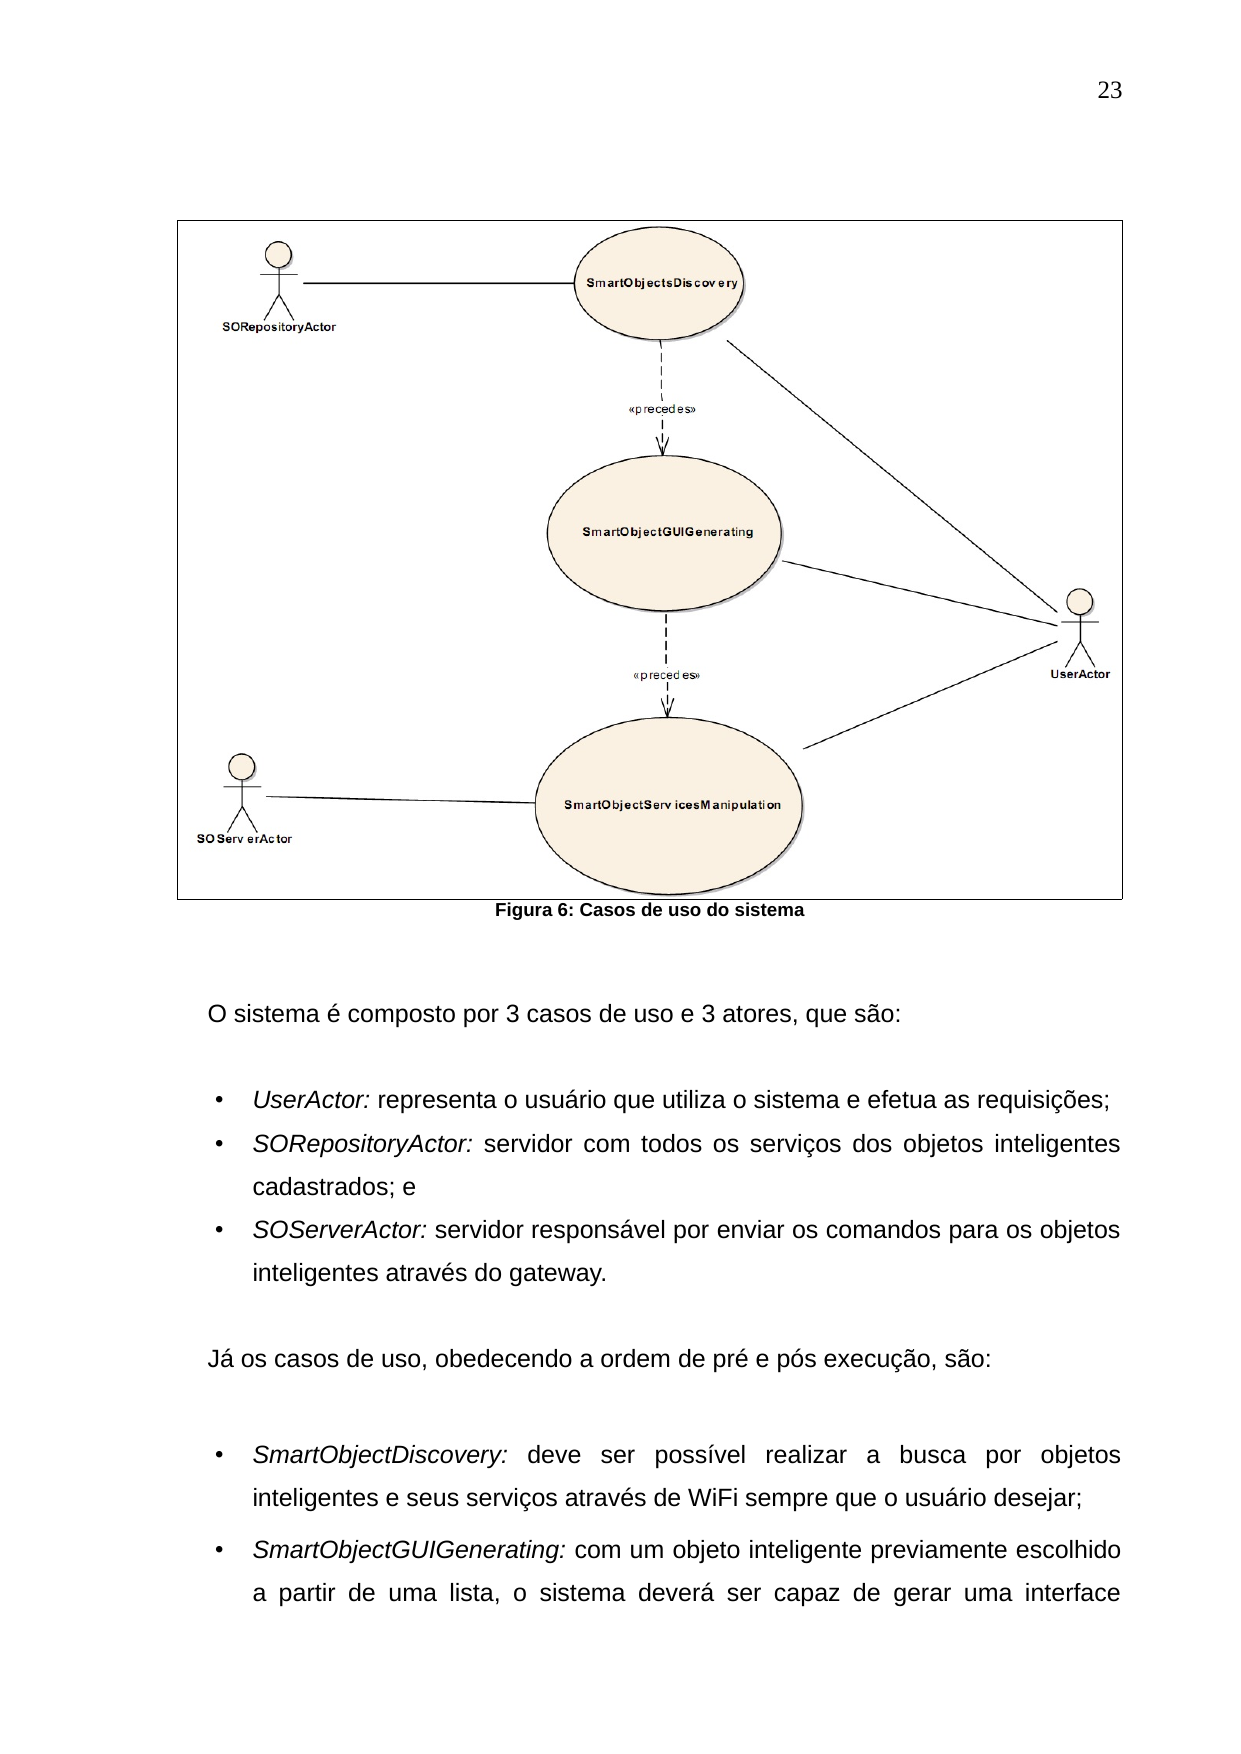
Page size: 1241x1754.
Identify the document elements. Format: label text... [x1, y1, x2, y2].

text O sistema é composto por 3 casos de uso e 3 atores, que são: [177, 999, 1122, 1028]
list SORepositoryActor: servidor com todos os serviços dos objetos inteligentes cadastrados; e [215, 1128, 1122, 1201]
picture [178, 221, 1122, 899]
list UserActor: representa o usuário que utiliza o sistema e efetua as requisições; [215, 1085, 1122, 1114]
list SmartObjectDiscovery: deve ser possível realizar a busca por objetos inteligentes e seus serviços através de WiFi sempre que o usuário desejar; [215, 1439, 1122, 1512]
text Já os casos de uso, obedecendo a ordem de pré e pós execução, são: [177, 1344, 1122, 1373]
text Figura 6: Casos de uso do sistema [177, 900, 1122, 921]
list SmartObjectGUIGenerating: com um objeto inteligente previamente escolhido a partir de uma lista, o sistema deverá ser capaz de gerar uma interface [215, 1535, 1122, 1607]
list SOServerActor: servidor responsável por enviar os comandos para os objetos inteligentes através do gateway. [215, 1215, 1122, 1287]
